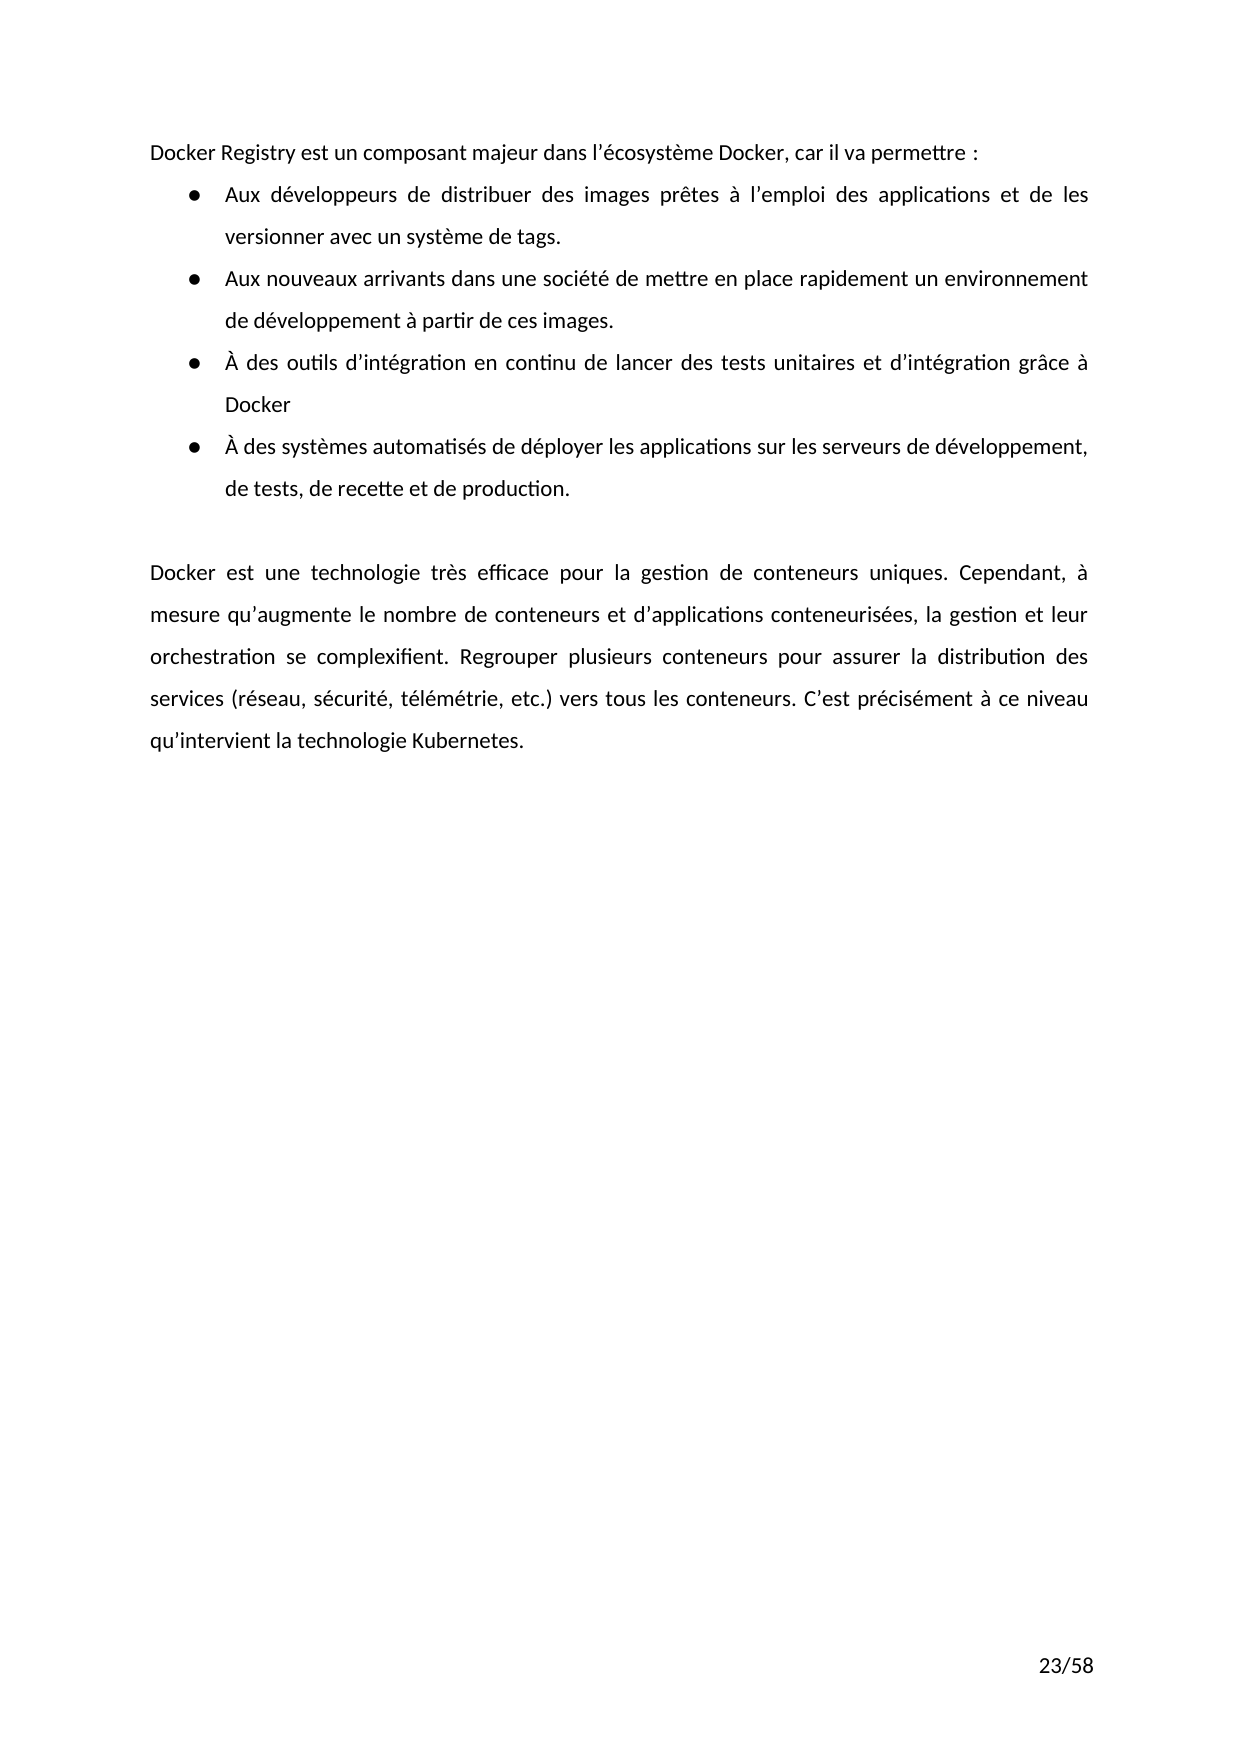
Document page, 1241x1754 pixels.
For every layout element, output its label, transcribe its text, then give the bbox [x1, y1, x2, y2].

text Docker Registry est un composant majeur dans l’écosystème Docker, car il va permettre : [150, 138, 1090, 166]
list Aux développeurs de distribuer des images prêtes à l’emploi des applications et de les versionner avec un système de tags. [187, 180, 1090, 250]
text Docker est une technologie très efficace pour la gestion de conteneurs uniques. Cependant, à mesure qu’augmente le nombre de conteneurs et d’applications conteneurisées, la gestion et leur orchestration se complexifient. Regrouper plusieurs conteneurs pour assurer la distribution des services (réseau, sécurité, télémétrie, etc.) vers tous les conteneurs. C’est précisément à ce niveau qu’intervient la technologie Kubernetes. [150, 558, 1090, 754]
list Aux nouveaux arrivants dans une société de mettre en place rapidement un environnement de développement à partir de ces images. [187, 264, 1090, 334]
list À des outils d’intégration en continu de lancer des tests unitaires et d’intégration grâce à Docker [187, 348, 1090, 418]
list À des systèmes automatisés de déployer les applications sur les serveurs de développement, de tests, de recette et de production. [187, 432, 1090, 502]
